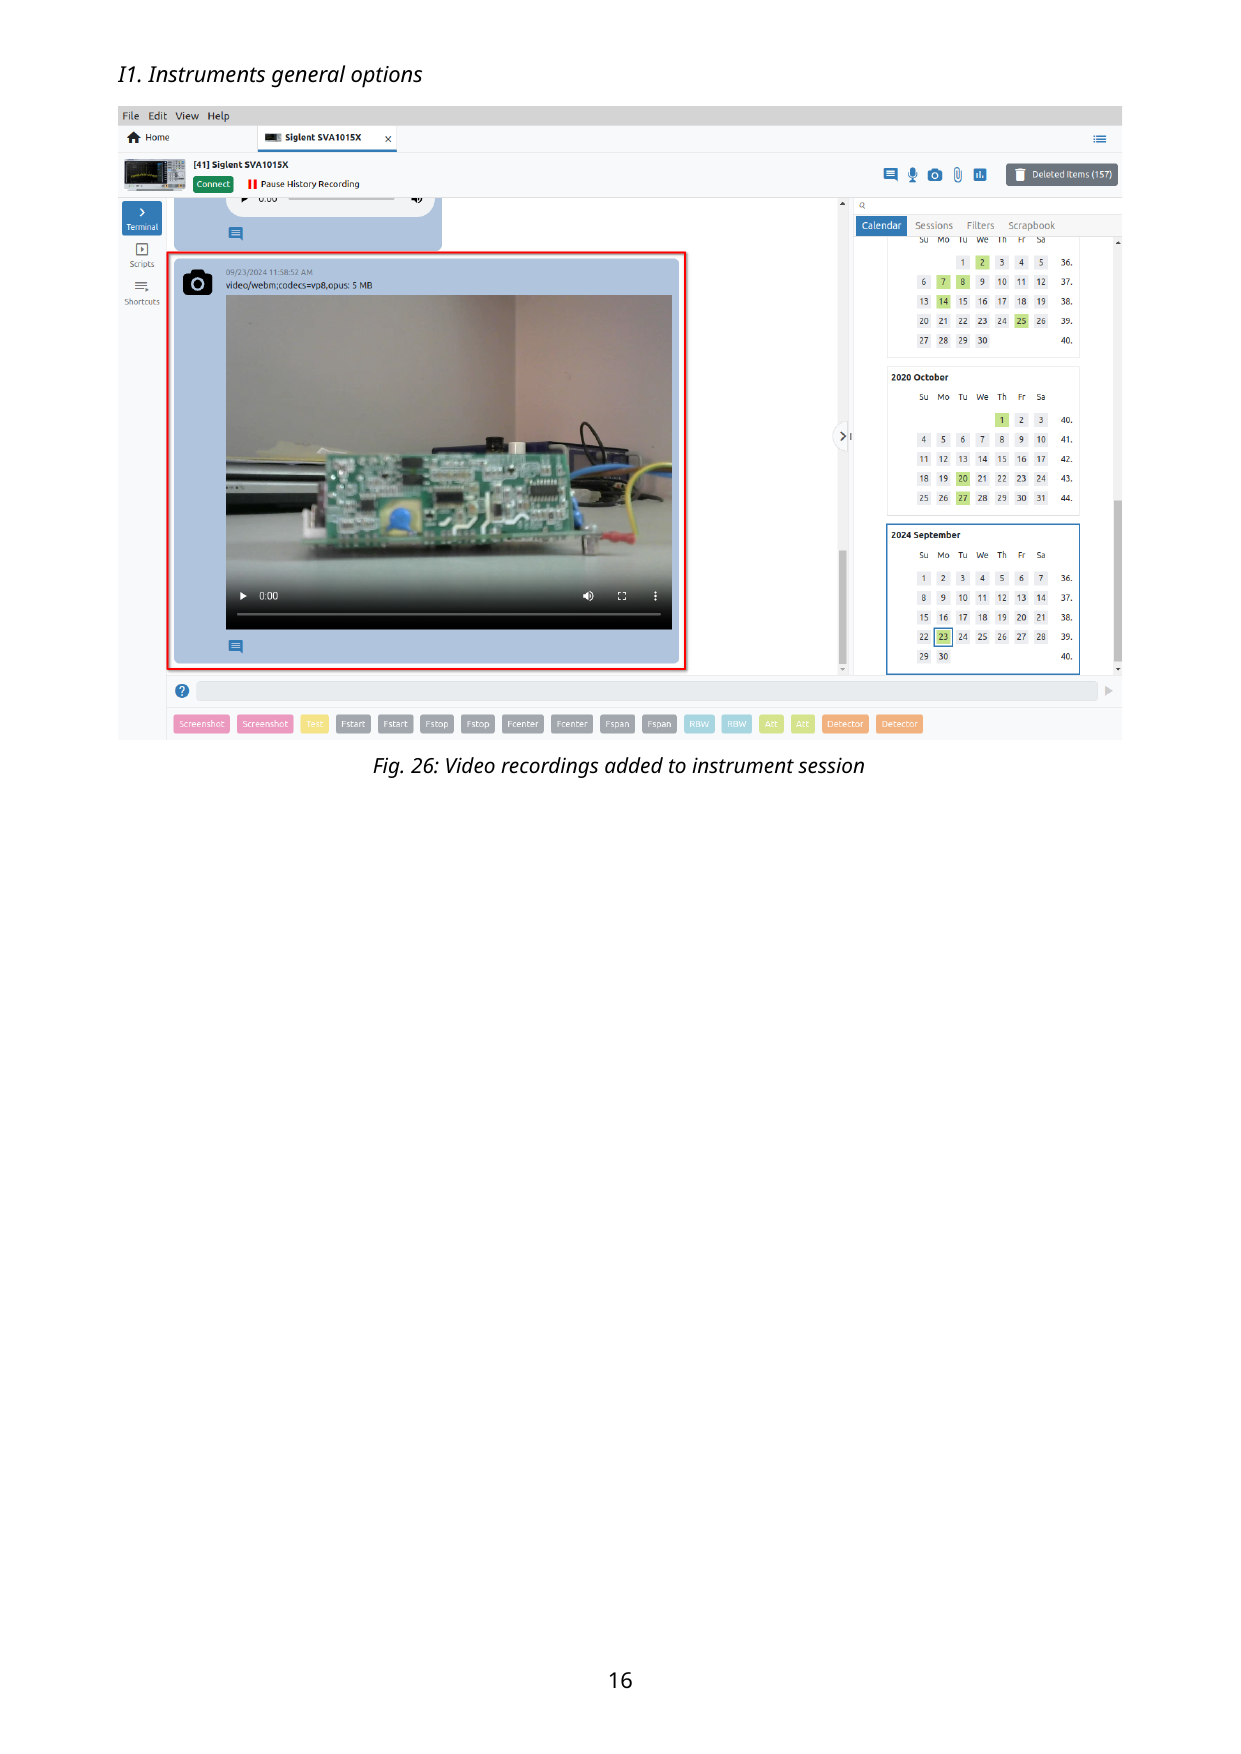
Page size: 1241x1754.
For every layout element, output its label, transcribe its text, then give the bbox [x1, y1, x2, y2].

picture [118, 106, 1123, 740]
text Fig. 26: Video recordings added to instrument session [118, 740, 1122, 780]
